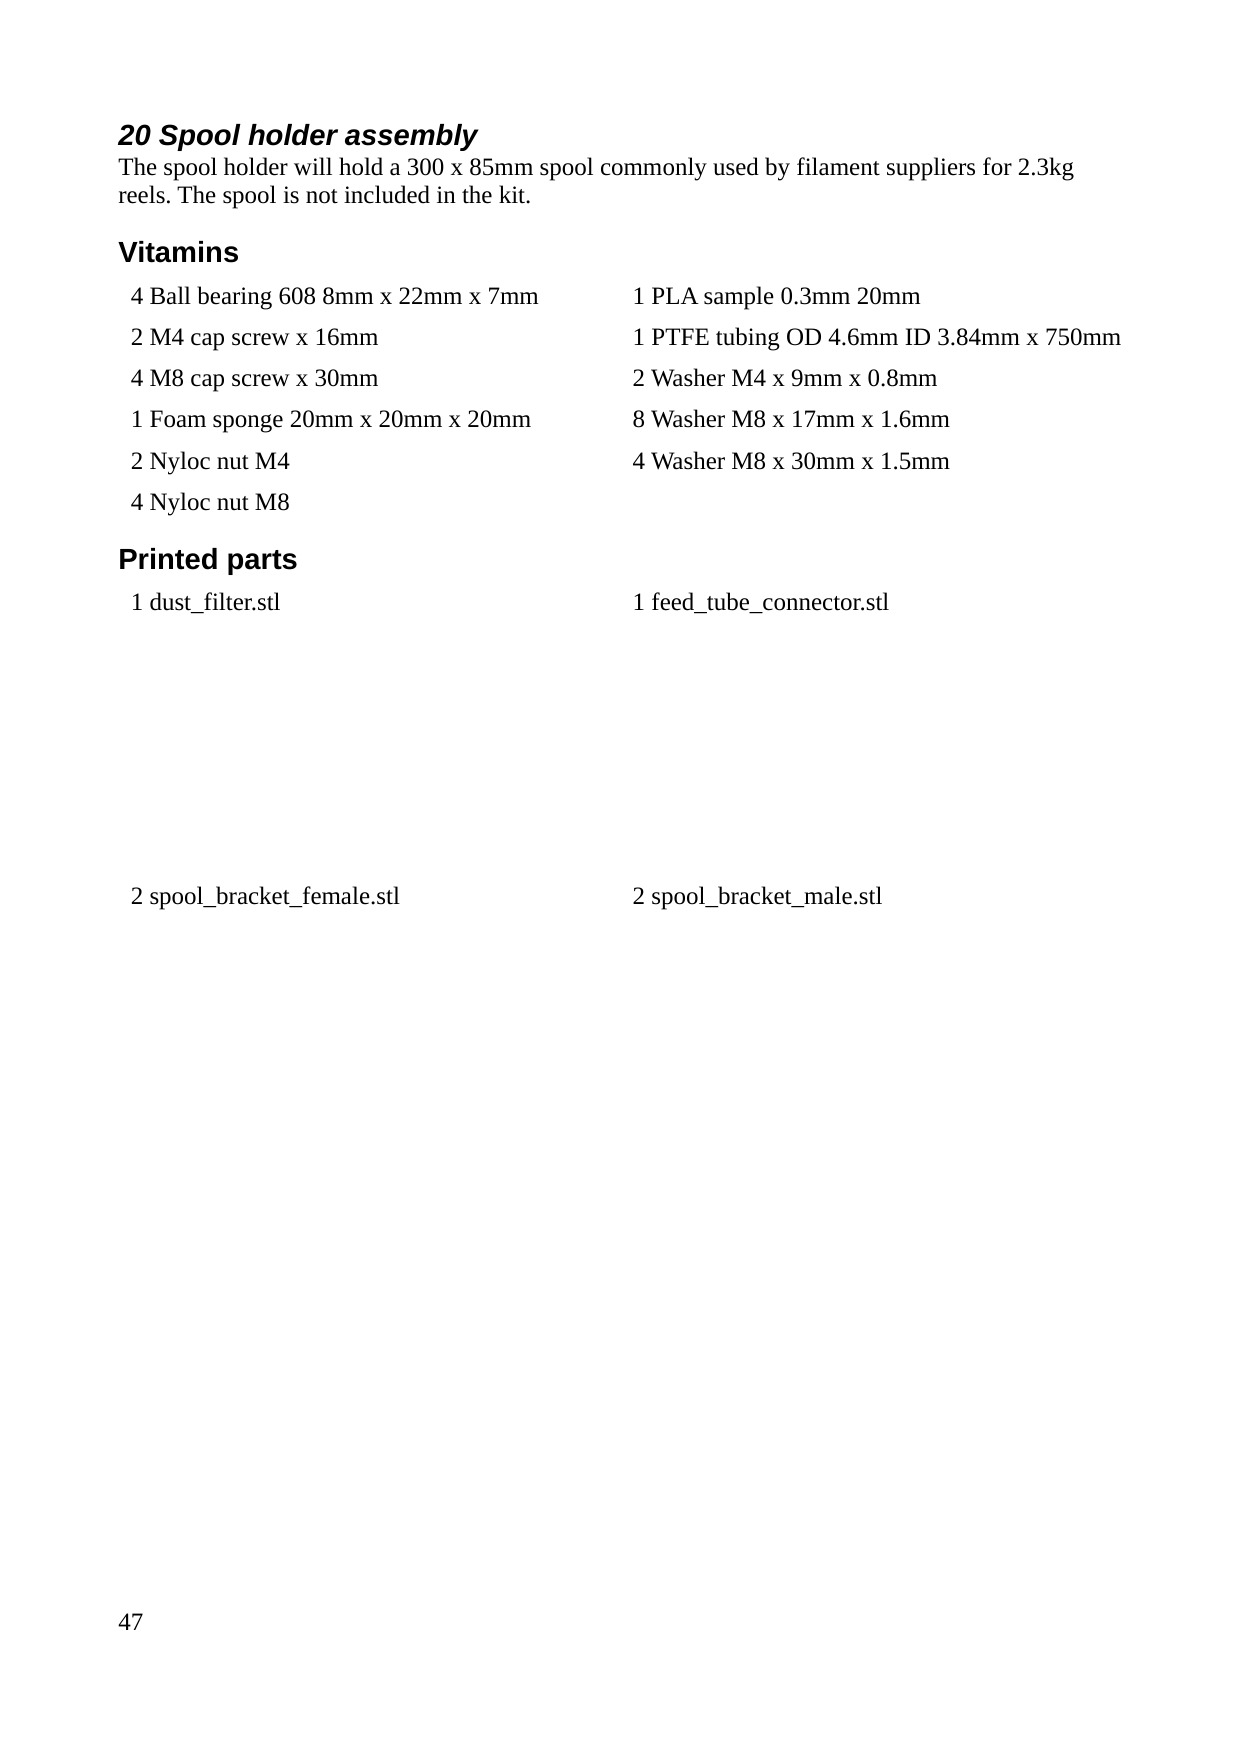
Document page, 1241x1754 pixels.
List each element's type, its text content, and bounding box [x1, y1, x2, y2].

subtitle Vitamins [118, 235, 1122, 269]
table_header 1 dust_filter.stl [118, 587, 620, 881]
subtitle Spool holder assembly [118, 118, 1122, 152]
table_cell 2 spool_bracket_female.stl [118, 881, 620, 1174]
subtitle Printed parts [118, 542, 1122, 575]
text The spool holder will hold a 300 x 85mm spool commonly used by filament suppliers for 2.3kg reels. The spool is not included in the kit. [118, 152, 1122, 209]
table_header 1 feed_tube_connector.stl [620, 587, 1122, 881]
table_header 4 Ball bearing 608 8mm x 22mm x 7mm 2 M4 cap screw x 16mm 4 M8 cap screw x 30mm 1 Foam sponge 20mm x 20mm x 20mm 2 Nyloc nut M4 4 Nyloc nut M8 [118, 281, 620, 528]
table_header 1 PLA sample 0.3mm 20mm 1 PTFE tubing OD 4.6mm ID 3.84mm x 750mm 2 Washer M4 x 9mm x 0.8mm 8 Washer M8 x 17mm x 1.6mm 4 Washer M8 x 30mm x 1.5mm [620, 281, 1122, 528]
table_cell 2 spool_bracket_male.stl [620, 881, 1122, 1174]
